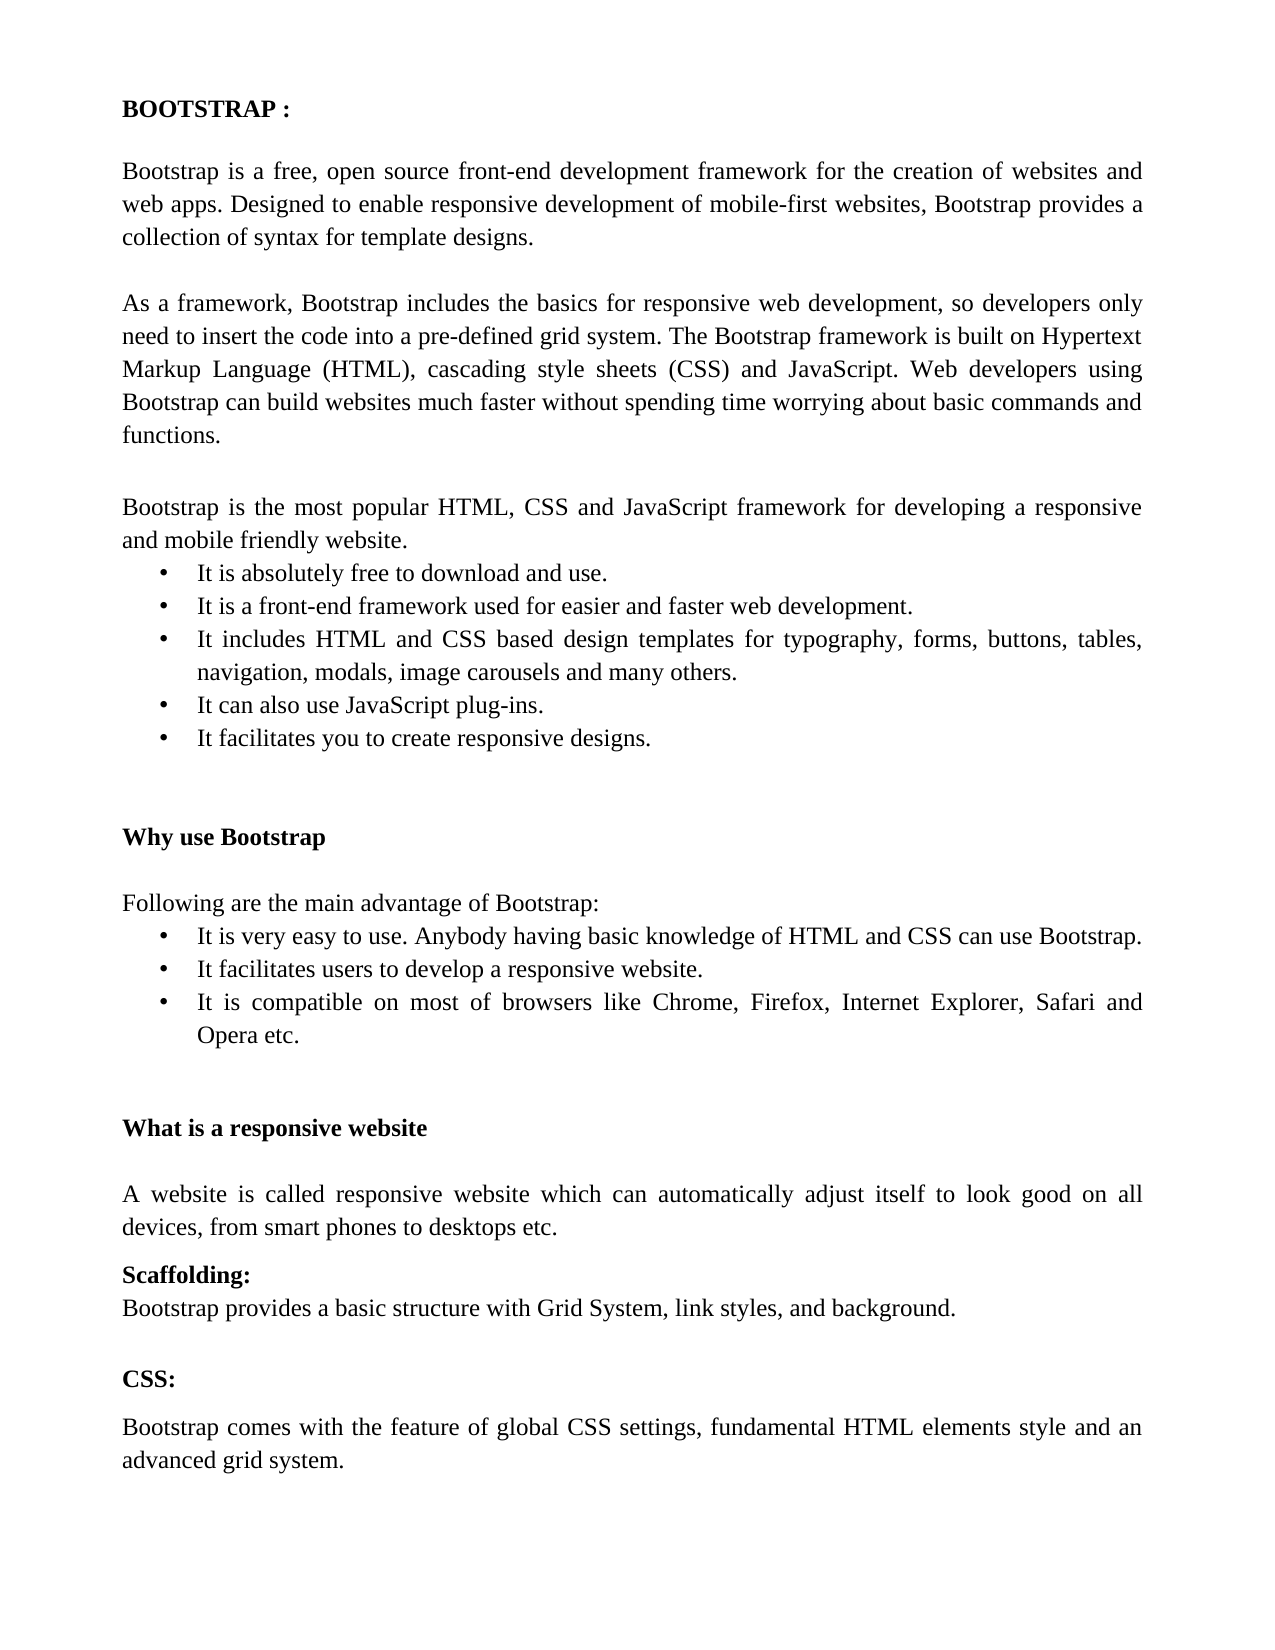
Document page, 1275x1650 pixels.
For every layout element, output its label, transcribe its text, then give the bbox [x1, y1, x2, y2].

list It is a front-end framework used for easier and faster web development. [159, 591, 1144, 619]
text BOOTSTRAP : [122, 94, 1144, 122]
subtitle Why use Bootstrap [122, 822, 1144, 851]
list It is very easy to use. Anybody having basic knowledge of HTML and CSS can use Bootstrap. [159, 921, 1144, 950]
list It is absolutely free to download and use. [159, 558, 1144, 587]
text Following are the main advantage of Bootstrap: [122, 888, 1144, 917]
text Bootstrap comes with the feature of global CSS settings, fundamental HTML elements style and an advanced grid system. [122, 1412, 1144, 1474]
list It includes HTML and CSS based design templates for typography, forms, buttons, tables, navigation, modals, image carousels and many others. [159, 624, 1144, 686]
list It can also use JavaScript plug-ins. [159, 690, 1144, 719]
text CSS: [122, 1364, 1144, 1393]
text Bootstrap is the most popular HTML, CSS and JavaScript framework for developing a responsive and mobile friendly website. [122, 492, 1144, 553]
text Bootstrap is a free, open source front-end development framework for the creation of websites and web apps. Designed to enable responsive development of mobile-first websites, Bootstrap provides a collection of syntax for template designs. [122, 156, 1144, 251]
list It facilitates you to create responsive designs. [159, 723, 1144, 752]
subtitle What is a responsive website [122, 1113, 1144, 1142]
text Bootstrap provides a basic structure with Grid System, link styles, and background. [122, 1293, 1144, 1321]
list It is compatible on most of browsers like Chrome, Firefox, Internet Explorer, Safari and Opera etc. [159, 987, 1144, 1049]
text A website is called responsive website which can automatically adjust itself to look good on all devices, from smart phones to desktops etc. [122, 1179, 1144, 1241]
text As a framework, Bootstrap includes the basics for responsive web development, so developers only need to insert the code into a pre-defined grid system. The Bootstrap framework is built on Hypertext Markup Language (HTML), cascading style sheets (CSS) and JavaScript. Web developers using Bootstrap can build websites much faster without spending time worrying about basic commands and functions. [122, 288, 1144, 449]
list It facilitates users to develop a responsive website. [159, 954, 1144, 983]
text Scaffolding: [122, 1260, 1144, 1288]
